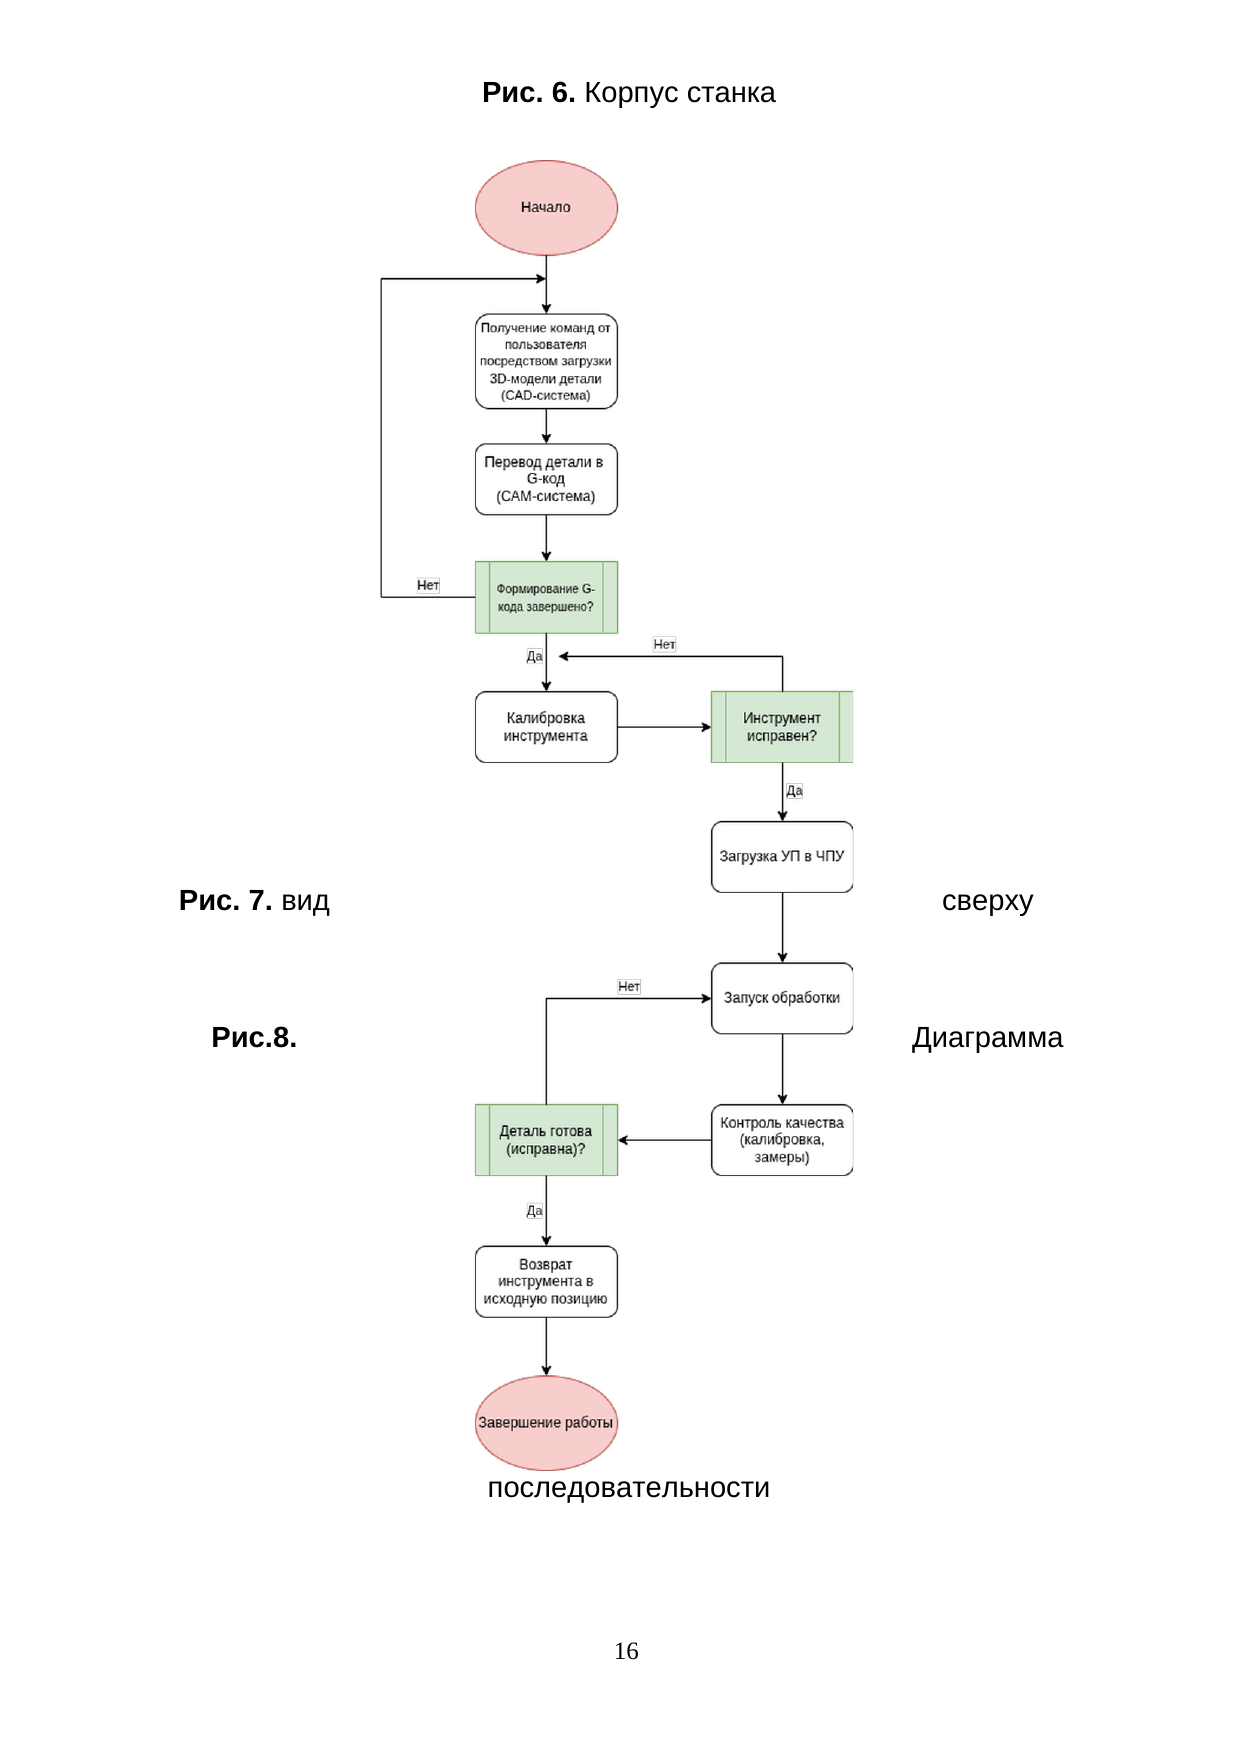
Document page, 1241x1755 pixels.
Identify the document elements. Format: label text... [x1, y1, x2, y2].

text Рис. 7. вид [136, 883, 372, 917]
picture [372, 160, 854, 1471]
text Рис.8. Диаграмма последовательности [136, 1020, 1122, 1504]
text Рис. 6. Корпус станка [136, 75, 1122, 108]
text сверху [854, 883, 1122, 917]
